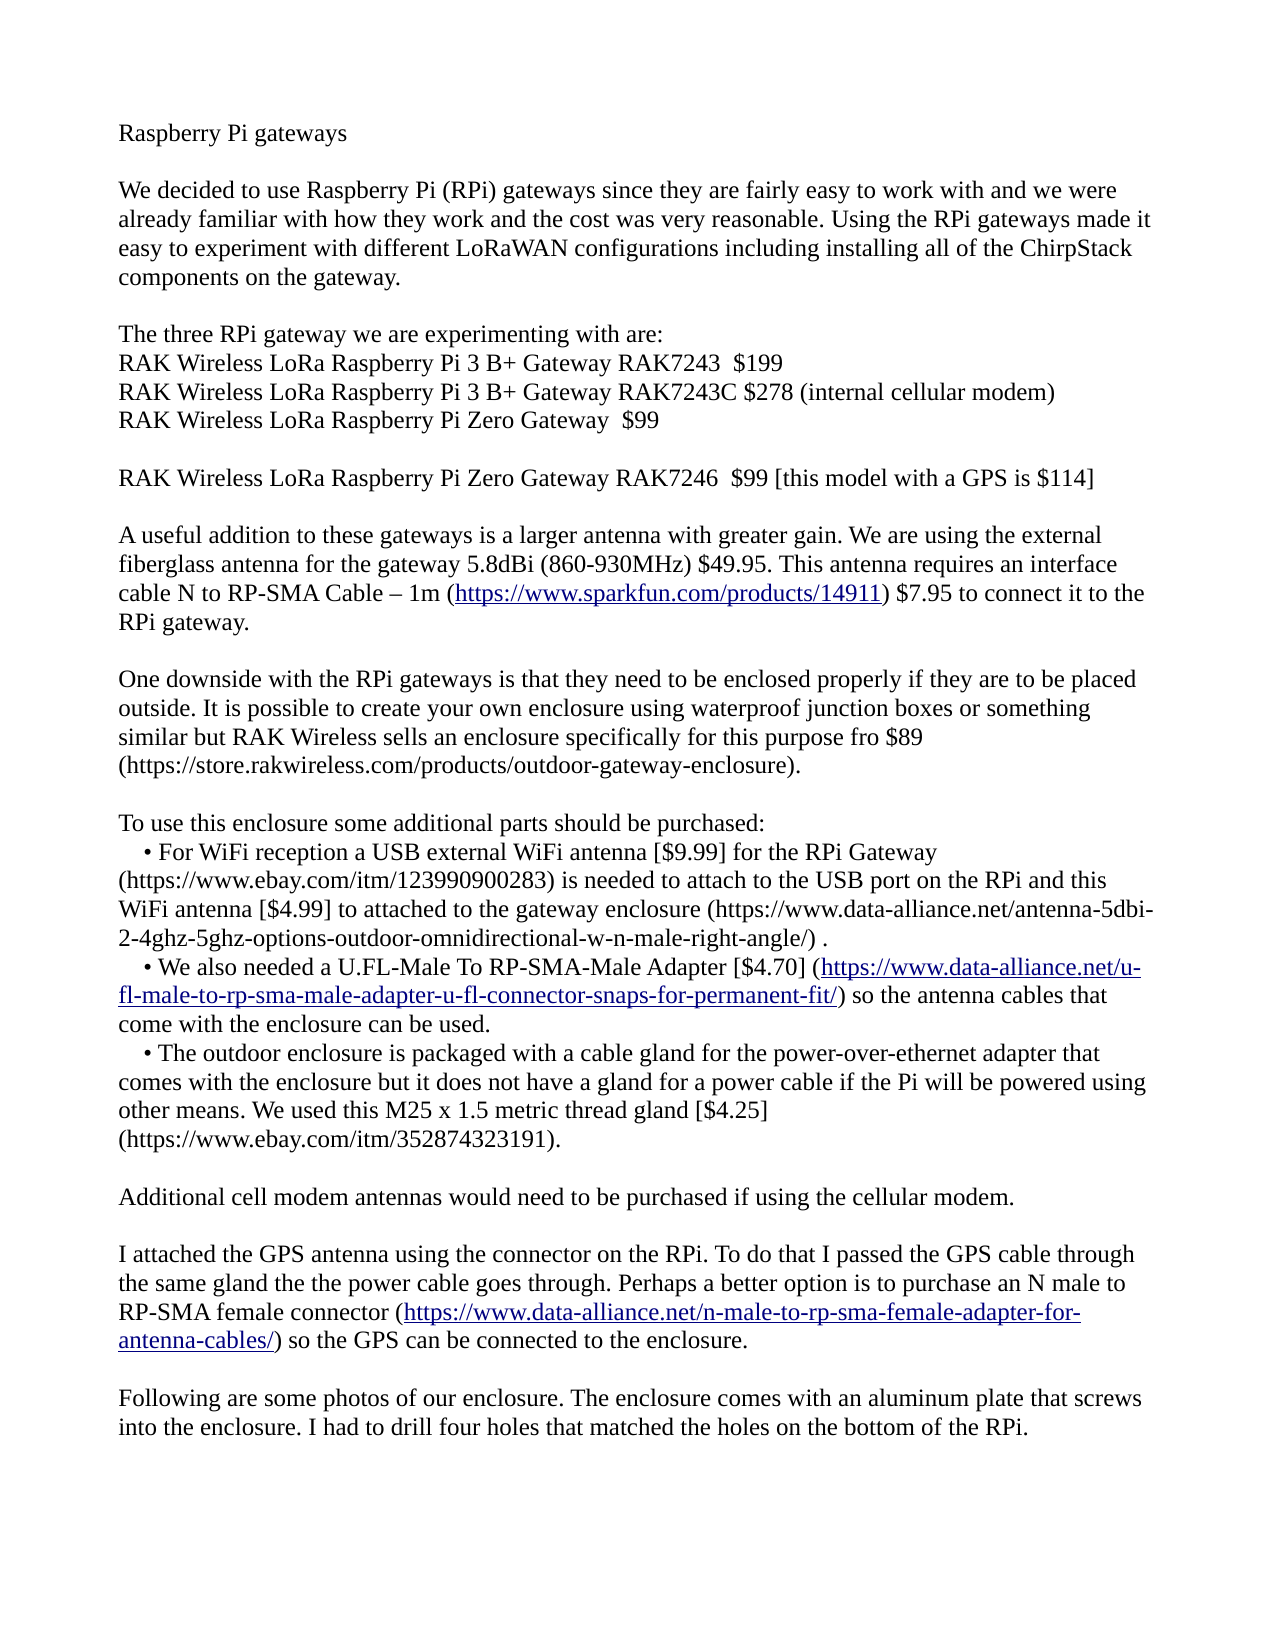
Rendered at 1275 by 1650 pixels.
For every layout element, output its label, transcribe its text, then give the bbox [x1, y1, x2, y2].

text • We also needed a U.FL-Male To RP-SMA-Male Adapter [$4.70] (https://www.data-alliance.net/u-fl-male-to-rp-sma-male-adapter-u-fl-connector-snaps-for-permanent-fit/) so the antenna cables that come with the enclosure can be used. [118, 952, 1157, 1038]
text Additional cell modem antennas would need to be purchased if using the cellular modem. [118, 1182, 1157, 1211]
text The three RPi gateway we are experimenting with are: [118, 319, 1157, 348]
text To use this enclosure some additional parts should be purchased: [118, 808, 1157, 837]
text I attached the GPS antenna using the connector on the RPi. To do that I passed the GPS cable through the same gland the the power cable goes through. Perhaps a better option is to purchase an N male to RP-SMA female connector (https://www.data-alliance.net/n-male-to-rp-sma-female-adapter-for-antenna-cables/) so the GPS can be connected to the enclosure. [118, 1239, 1157, 1354]
text A useful addition to these gateways is a larger antenna with greater gain. We are using the external fiberglass antenna for the gateway 5.8dBi (860-930MHz) $49.95. This antenna requires an interface cable N to RP-SMA Cable – 1m (https://www.sparkfun.com/products/14911) $7.95 to connect it to the RPi gateway. [118, 521, 1157, 636]
text We decided to use Raspberry Pi (RPi) gateways since they are fairly easy to work with and we were already familiar with how they work and the cost was very reasonable. Using the RPi gateways made it easy to experiment with different LoRaWAN configurations including installing all of the ChirpStack components on the gateway. [118, 176, 1157, 291]
text One downside with the RPi gateways is that they need to be enclosed properly if they are to be placed outside. It is possible to create your own enclosure using waterproof junction boxes or something similar but RAK Wireless sells an enclosure specifically for this purpose fro $89 (https://store.rakwireless.com/products/outdoor-gateway-enclosure). [118, 664, 1157, 779]
text RAK Wireless LoRa Raspberry Pi Zero Gateway $99 [118, 406, 1157, 434]
text • For WiFi reception a USB external WiFi antenna [$9.99] for the RPi Gateway (https://www.ebay.com/itm/123990900283) is needed to attach to the USB port on the RPi and this WiFi antenna [$4.99] to attached to the gateway enclosure (https://www.data-alliance.net/antenna-5dbi-2-4ghz-5ghz-options-outdoor-omnidirectional-w-n-male-right-angle/) . [118, 837, 1157, 952]
text Raspberry Pi gateways [118, 118, 1157, 147]
text RAK Wireless LoRa Raspberry Pi 3 B+ Gateway RAK7243C $278 (internal cellular modem) [118, 377, 1157, 406]
text • The outdoor enclosure is packaged with a cable gland for the power-over-ethernet adapter that comes with the enclosure but it does not have a gland for a power cable if the Pi will be powered using other means. We used this M25 x 1.5 metric thread gland [$4.25] (https://www.ebay.com/itm/352874323191). [118, 1038, 1157, 1153]
text Following are some photos of our enclosure. The enclosure comes with an aluminum plate that screws into the enclosure. I had to drill four holes that matched the holes on the bottom of the RPi. [118, 1383, 1157, 1441]
text RAK Wireless LoRa Raspberry Pi Zero Gateway RAK7246 $99 [this model with a GPS is $114] [118, 463, 1157, 492]
text RAK Wireless LoRa Raspberry Pi 3 B+ Gateway RAK7243 $199 [118, 348, 1157, 377]
